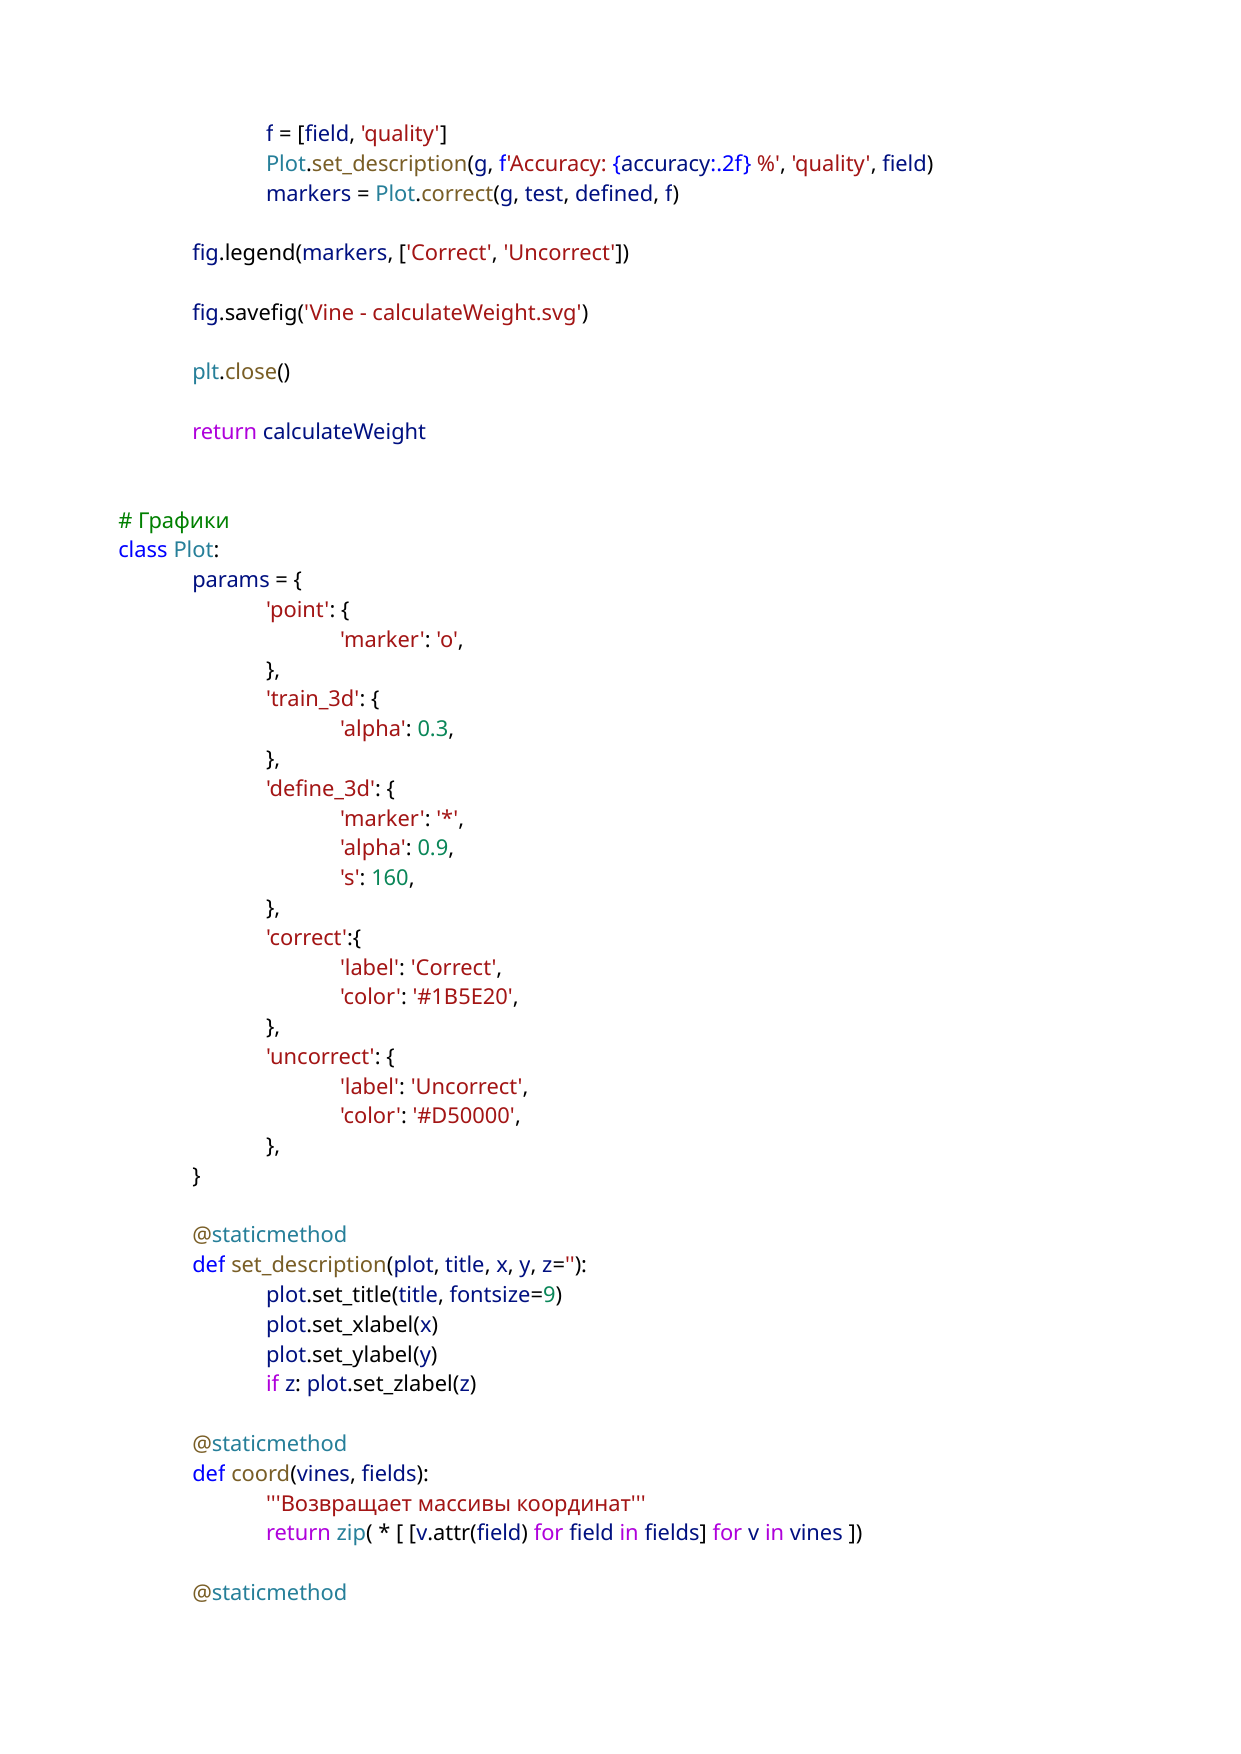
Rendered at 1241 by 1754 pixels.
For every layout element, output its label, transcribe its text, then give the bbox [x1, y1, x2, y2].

text def coord(vines, fields): [118, 1458, 1122, 1487]
text plt.close() [118, 356, 1122, 386]
text }, [118, 892, 1122, 922]
text fig.legend(markers, ['Correct', 'Uncorrect']) [118, 237, 1122, 267]
text } [118, 1160, 1122, 1190]
text }, [118, 1130, 1122, 1160]
text markers = Plot.correct(g, test, defined, f) [118, 178, 1122, 207]
text f = [field, 'quality'] [118, 118, 1122, 148]
text @staticmethod [118, 1428, 1122, 1458]
text @staticmethod [118, 1577, 1122, 1607]
text 'label': 'Uncorrect', [118, 1071, 1122, 1100]
text class Plot: [118, 534, 1122, 564]
text 'color': '#D50000', [118, 1100, 1122, 1130]
text '''Возвращает массивы координат''' [118, 1487, 1122, 1517]
text 'correct':{ [118, 922, 1122, 951]
text def set_description(plot, title, x, y, z=''): [118, 1249, 1122, 1279]
text @staticmethod [118, 1219, 1122, 1249]
text plot.set_title(title, fontsize=9) [118, 1279, 1122, 1309]
text 'label': 'Correct', [118, 951, 1122, 981]
text }, [118, 1011, 1122, 1041]
text # Графики [118, 504, 1122, 534]
text if z: plot.set_zlabel(z) [118, 1368, 1122, 1398]
text plot.set_ylabel(y) [118, 1339, 1122, 1368]
text }, [118, 743, 1122, 773]
text 'marker': 'o', [118, 624, 1122, 653]
text return calculateWeight [118, 416, 1122, 445]
text params = { [118, 564, 1122, 594]
text 'point': { [118, 594, 1122, 624]
text fig.savefig('Vine - calculateWeight.svg') [118, 297, 1122, 326]
text 'define_3d': { [118, 773, 1122, 802]
text plot.set_xlabel(x) [118, 1309, 1122, 1339]
text 'color': '#1B5E20', [118, 981, 1122, 1011]
text 's': 160, [118, 862, 1122, 892]
text return zip( * [ [v.attr(field) for field in fields] for v in vines ]) [118, 1517, 1122, 1547]
text Plot.set_description(g, f'Accuracy: {accuracy:.2f} %', 'quality', field) [118, 148, 1122, 178]
text 'train_3d': { [118, 683, 1122, 713]
text 'alpha': 0.3, [118, 713, 1122, 743]
text }, [118, 653, 1122, 683]
text 'alpha': 0.9, [118, 832, 1122, 862]
text 'marker': '*', [118, 802, 1122, 832]
text 'uncorrect': { [118, 1041, 1122, 1071]
